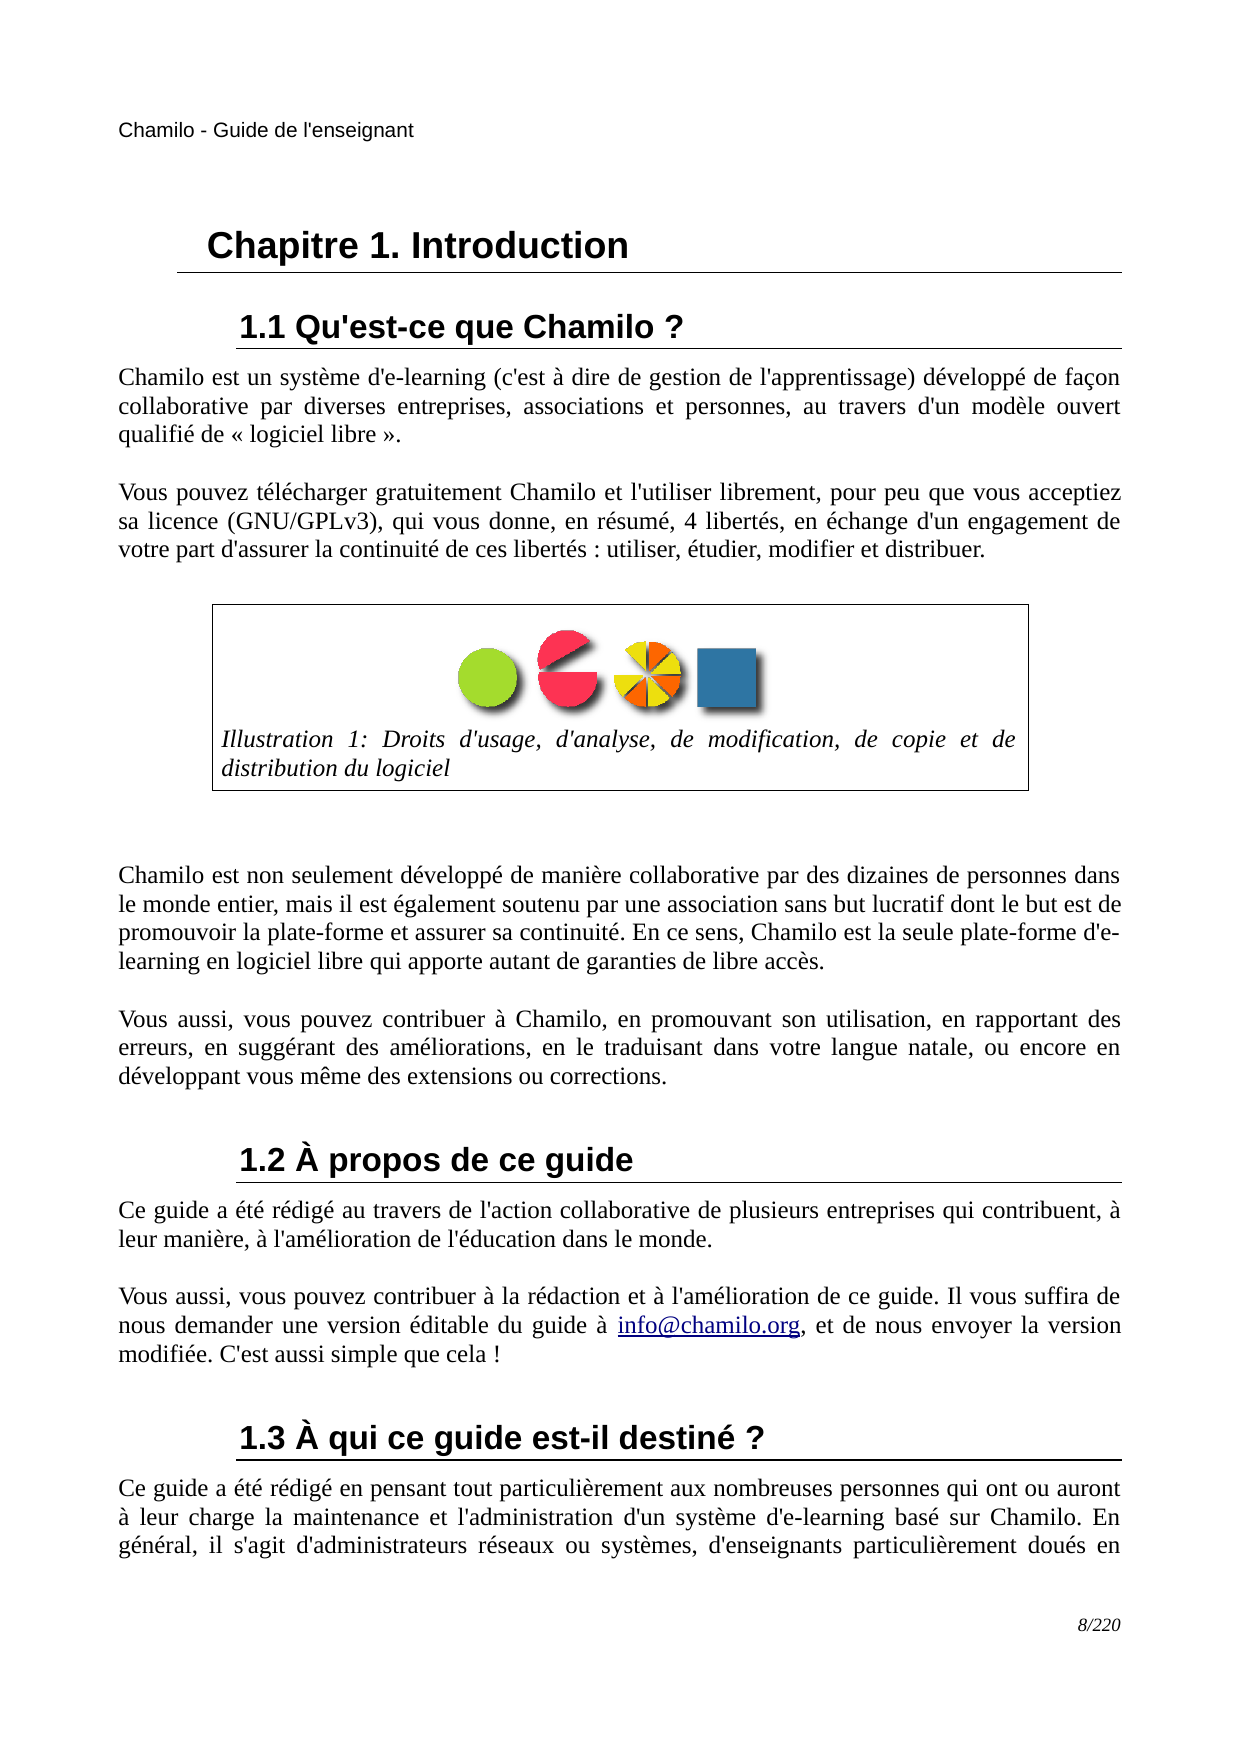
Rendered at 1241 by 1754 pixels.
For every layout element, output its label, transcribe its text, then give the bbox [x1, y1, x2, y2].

picture [453, 625, 773, 724]
subtitle Qu'est-ce que Chamilo ? [236, 304, 1122, 348]
subtitle À propos de ce guide [236, 1137, 1122, 1182]
text Vous pouvez télécharger gratuitement Chamilo et l'utiliser librement, pour peu que vous acceptiez sa licence (GNU/GPLv3), qui vous donne, en résumé, 4 libertés, en échange d'un engagement de votre part d'assurer la continuité de ces libertés : utiliser, étudier, modifier et distribuer. [118, 477, 1122, 563]
text Chamilo est non seulement développé de manière collaborative par des dizaines de personnes dans le monde entier, mais il est également soutenu par une association sans but lucratif dont le but est de promouvoir la plate-forme et assurer sa continuité. En ce sens, Chamilo est la seule plate-forme d'e-learning en logiciel libre qui apporte autant de garanties de libre accès. [118, 860, 1122, 975]
text Ce guide a été rédigé au travers de l'action collaborative de plusieurs entreprises qui contribuent, à leur manière, à l'amélioration de l'éducation dans le monde. [118, 1195, 1122, 1253]
text Vous aussi, vous pouvez contribuer à Chamilo, en promouvant son utilisation, en rapportant des erreurs, en suggérant des améliorations, en le traduisant dans votre langue natale, ou encore en développant vous même des extensions ou corrections. [118, 1004, 1122, 1090]
text Ce guide a été rédigé en pensant tout particulièrement aux nombreuses personnes qui ont ou auront à leur charge la maintenance et l'administration d'un système d'e-learning basé sur Chamilo. En général, il s'agit d'administrateurs réseaux ou systèmes, d'enseignants particulièrement doués en [118, 1473, 1122, 1559]
subtitle À qui ce guide est-il destiné ? [236, 1415, 1122, 1459]
subtitle Introduction [177, 190, 1122, 272]
text Vous aussi, vous pouvez contribuer à la rédaction et à l'amélioration de ce guide. Il vous suffira de nous demander une version éditable du guide à info@chamilo.org, et de nous envoyer la version modifiée. C'est aussi simple que cela ! [118, 1281, 1122, 1368]
text Chamilo est un système d'e-learning (c'est à dire de gestion de l'apprentissage) développé de façon collaborative par diverses entreprises, associations et personnes, au travers d'un modèle ouvert qualifié de « logiciel libre ». [118, 362, 1122, 448]
text Illustration 1: Droits d'usage, d'analyse, de modification, de copie et de distribution du logiciel [221, 625, 1019, 782]
